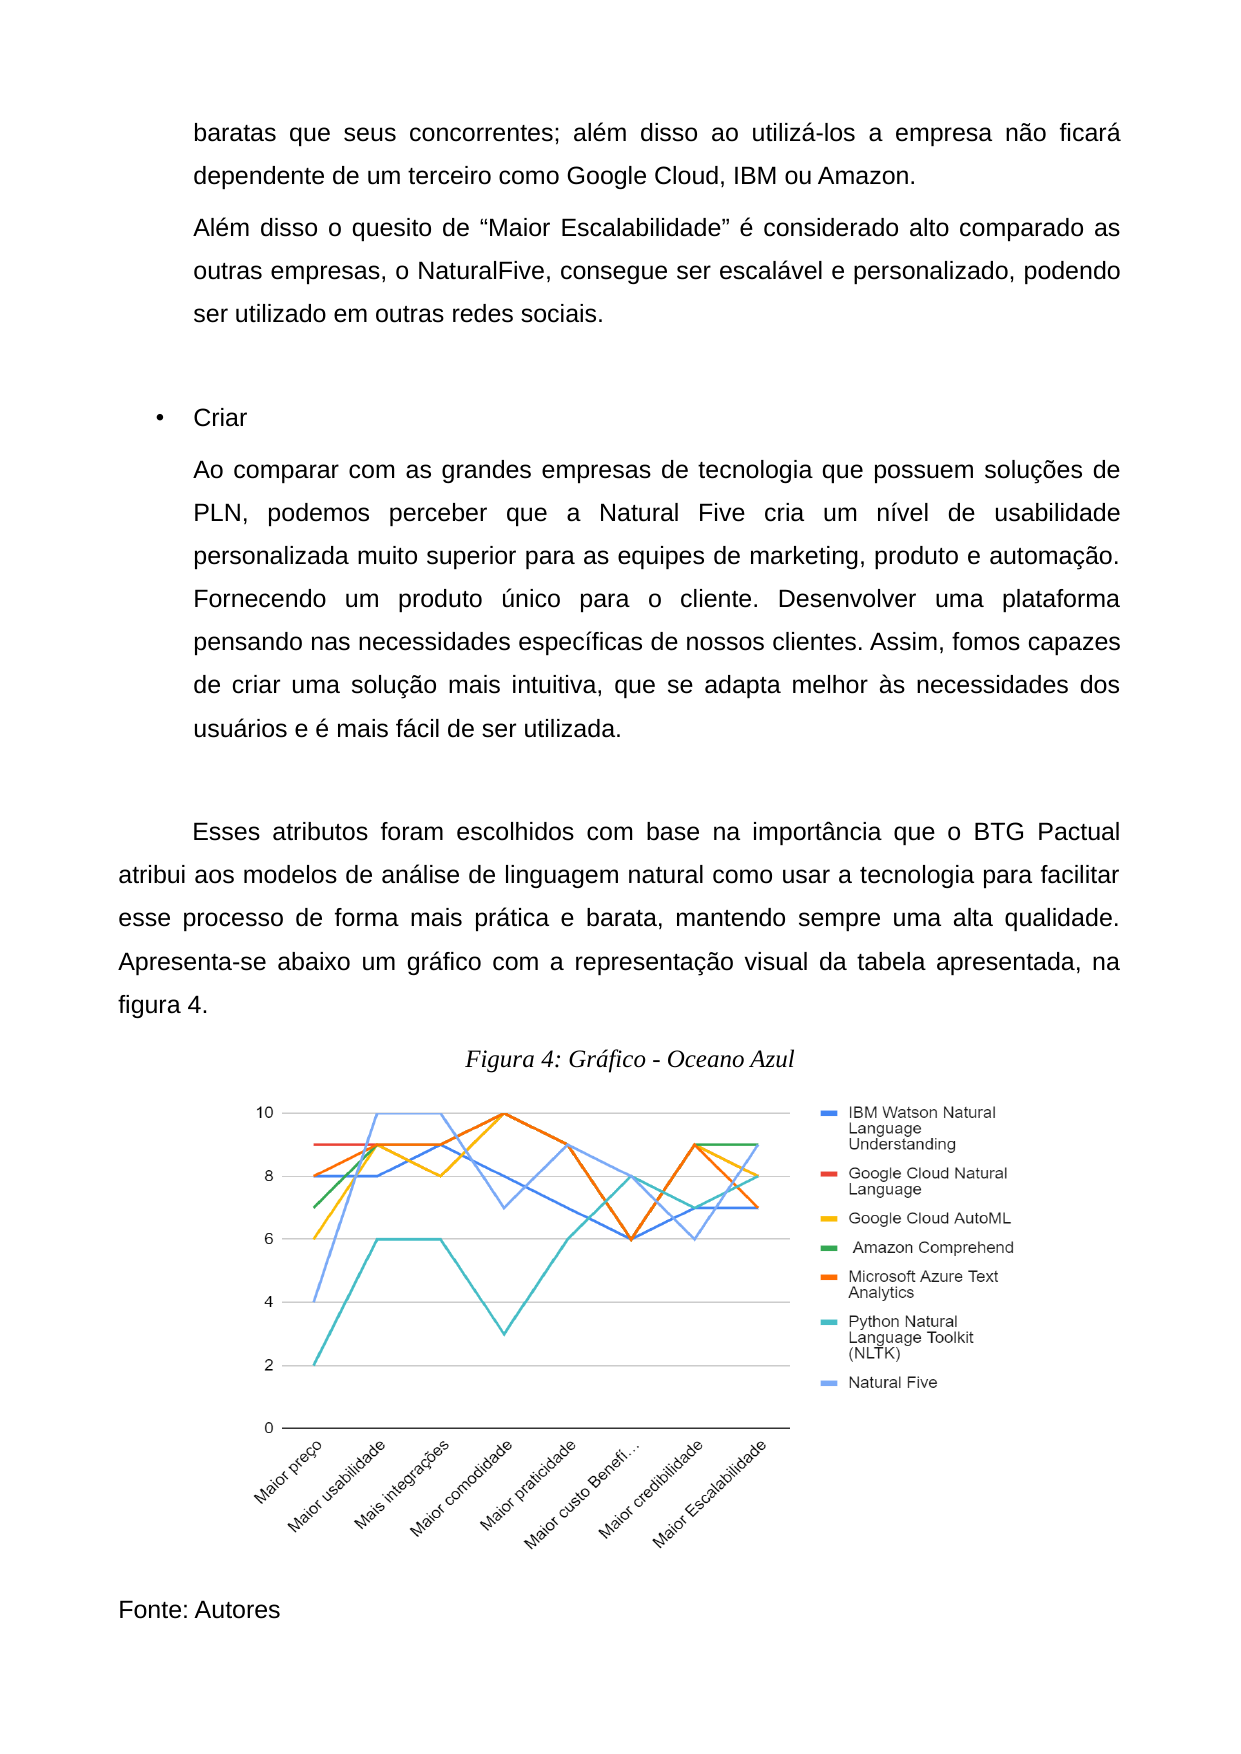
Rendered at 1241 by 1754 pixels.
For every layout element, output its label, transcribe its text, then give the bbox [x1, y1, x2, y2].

text Fonte: Autores [118, 1047, 1122, 1624]
list baratas que seus concorrentes; além disso ao utilizá-los a empresa não ficará dependente de um terceiro como Google Cloud, IBM ou Amazon. [156, 118, 1122, 190]
list Criar [156, 403, 1122, 432]
text Figura 4: Gráfico - Oceano Azul [129, 1044, 1133, 1073]
text Esses atributos foram escolhidos com base na importância que o BTG Pactual atribui aos modelos de análise de linguagem natural como usar a tecnologia para facilitar esse processo de forma mais prática e barata, mantendo sempre uma alta qualidade. Apresenta-se abaixo um gráfico com a representação visual da tabela apresentada, na figura 4. [118, 817, 1122, 1018]
text [129, 1031, 1133, 1044]
text [129, 1073, 1133, 1591]
list Além disso o quesito de “Maior Escalabilidade” é considerado alto comparado as outras empresas, o NaturalFive, consegue ser escalável e personalizado, podendo ser utilizado em outras redes sociais. [156, 213, 1122, 328]
list Ao comparar com as grandes empresas de tecnologia que possuem soluções de PLN, podemos perceber que a Natural Five cria um nível de usabilidade personalizada muito superior para as equipes de marketing, produto e automação. Fornecendo um produto único para o cliente. Desenvolver uma plataforma pensando nas necessidades específicas de nossos clientes. Assim, fomos capazes de criar uma solução mais intuitiva, que se adapta melhor às necessidades dos usuários e é mais fácil de ser utilizada. [156, 455, 1122, 742]
picture [222, 1085, 1040, 1562]
